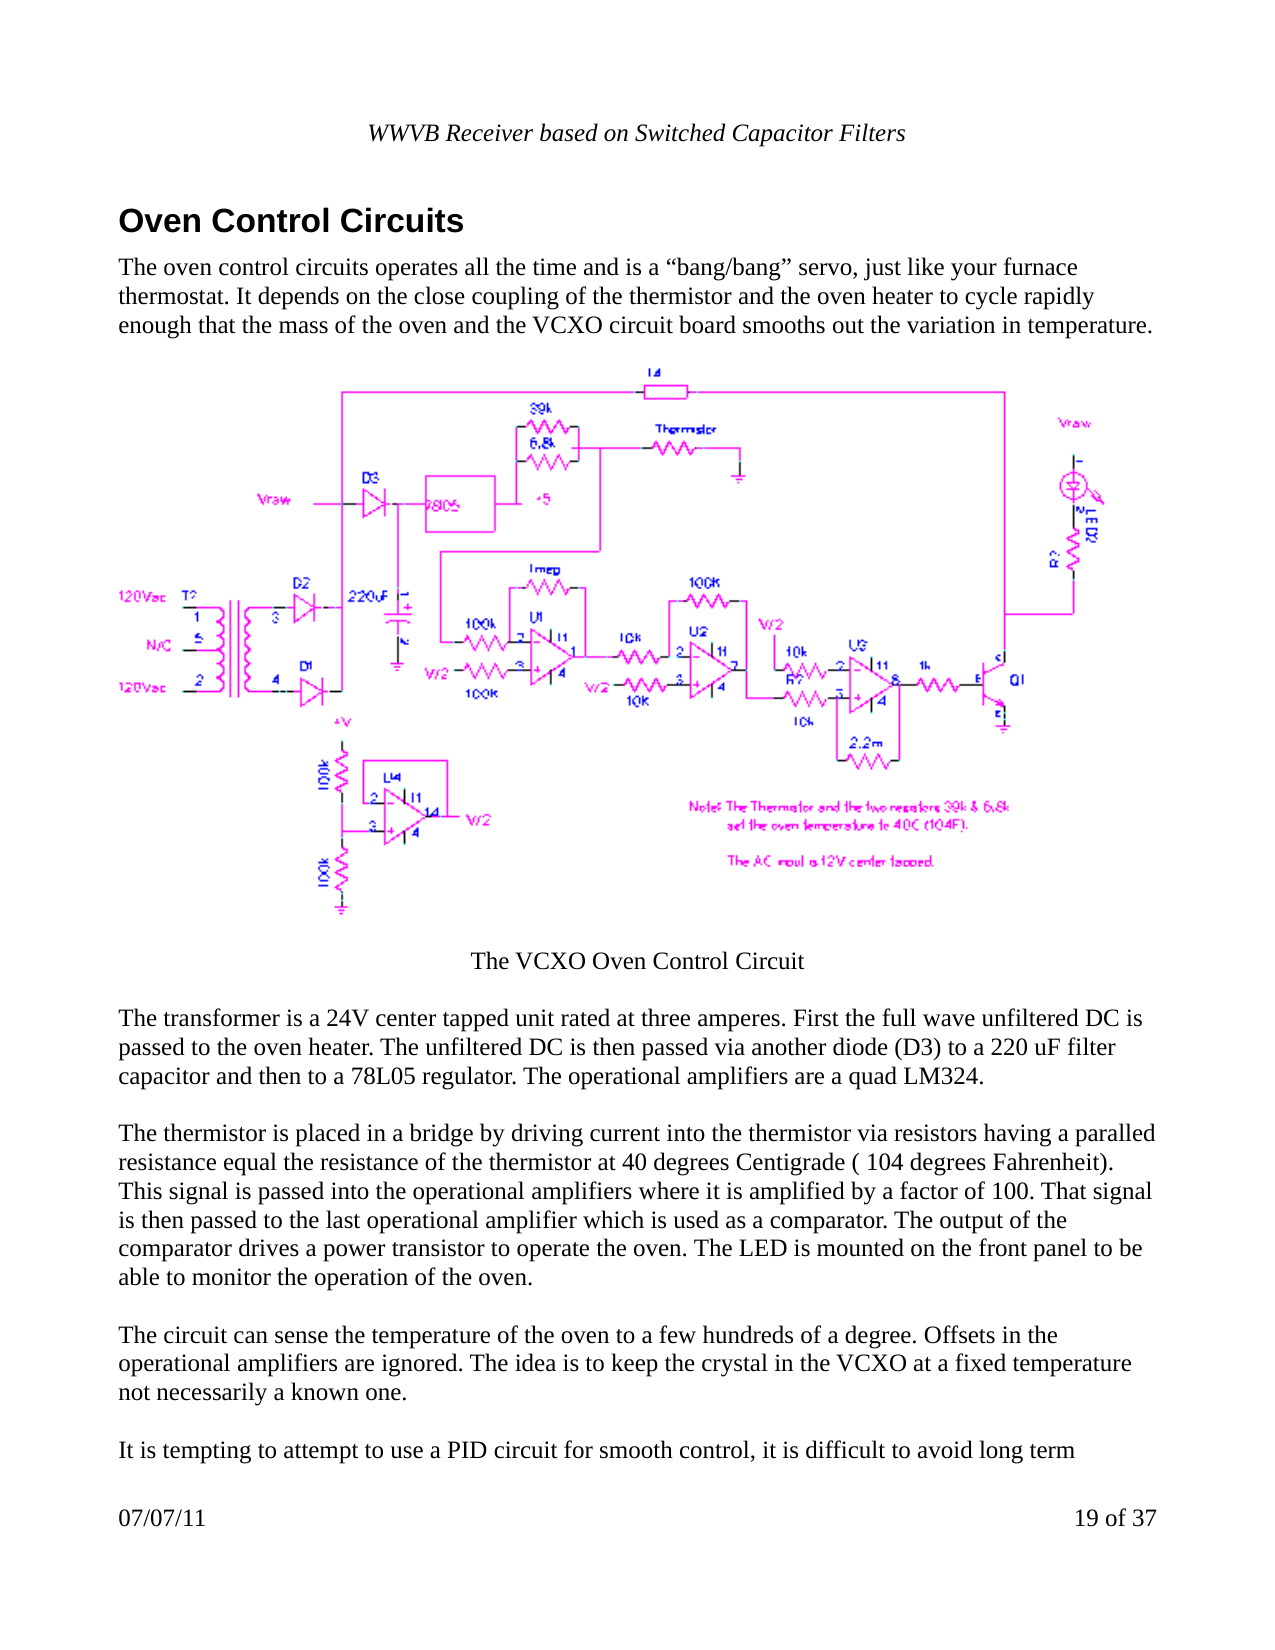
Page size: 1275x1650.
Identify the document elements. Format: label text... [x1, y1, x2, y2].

text The thermistor is placed in a bridge by driving current into the thermistor via resistors having a paralled resistance equal the resistance of the thermistor at 40 degrees Centigrade ( 104 degrees Fahrenheit). This signal is passed into the operational amplifiers where it is amplified by a factor of 100. That signal is then passed to the last operational amplifier which is used as a comparator. The output of the comparator drives a power transistor to operate the oven. The LED is mounted on the front panel to be able to monitor the operation of the oven. [118, 1118, 1157, 1291]
subtitle Oven Control Circuits [118, 201, 1157, 240]
text It is tempting to attempt to use a PID circuit for smooth control, it is difficult to avoid long term [118, 1435, 1157, 1463]
list The transformer is a 24V center tapped unit rated at three amperes. First the full wave unfiltered DC is passed to the oven heater. The unfiltered DC is then passed via another diode (D3) to a 220 uF filter capacitor and then to a 78L05 regulator. The operational amplifiers are a quad LM324. [81, 1003, 1157, 1090]
text The oven control circuits operates all the time and is a “bang/bang” servo, just like your furnace thermostat. It depends on the close coupling of the thermistor and the oven heater to cycle rapidly enough that the mass of the oven and the VCXO circuit board smooths out the variation in temperature. [118, 252, 1157, 339]
text The circuit can sense the temperature of the oven to a few hundreds of a degree. Offsets in the operational amplifiers are ignored. The idea is to keep the crystal in the VCXO at a fixed temperature not necessarily a known one. [118, 1320, 1157, 1406]
text The VCXO Oven Control Circuit [118, 946, 1157, 975]
picture [118, 367, 1157, 946]
